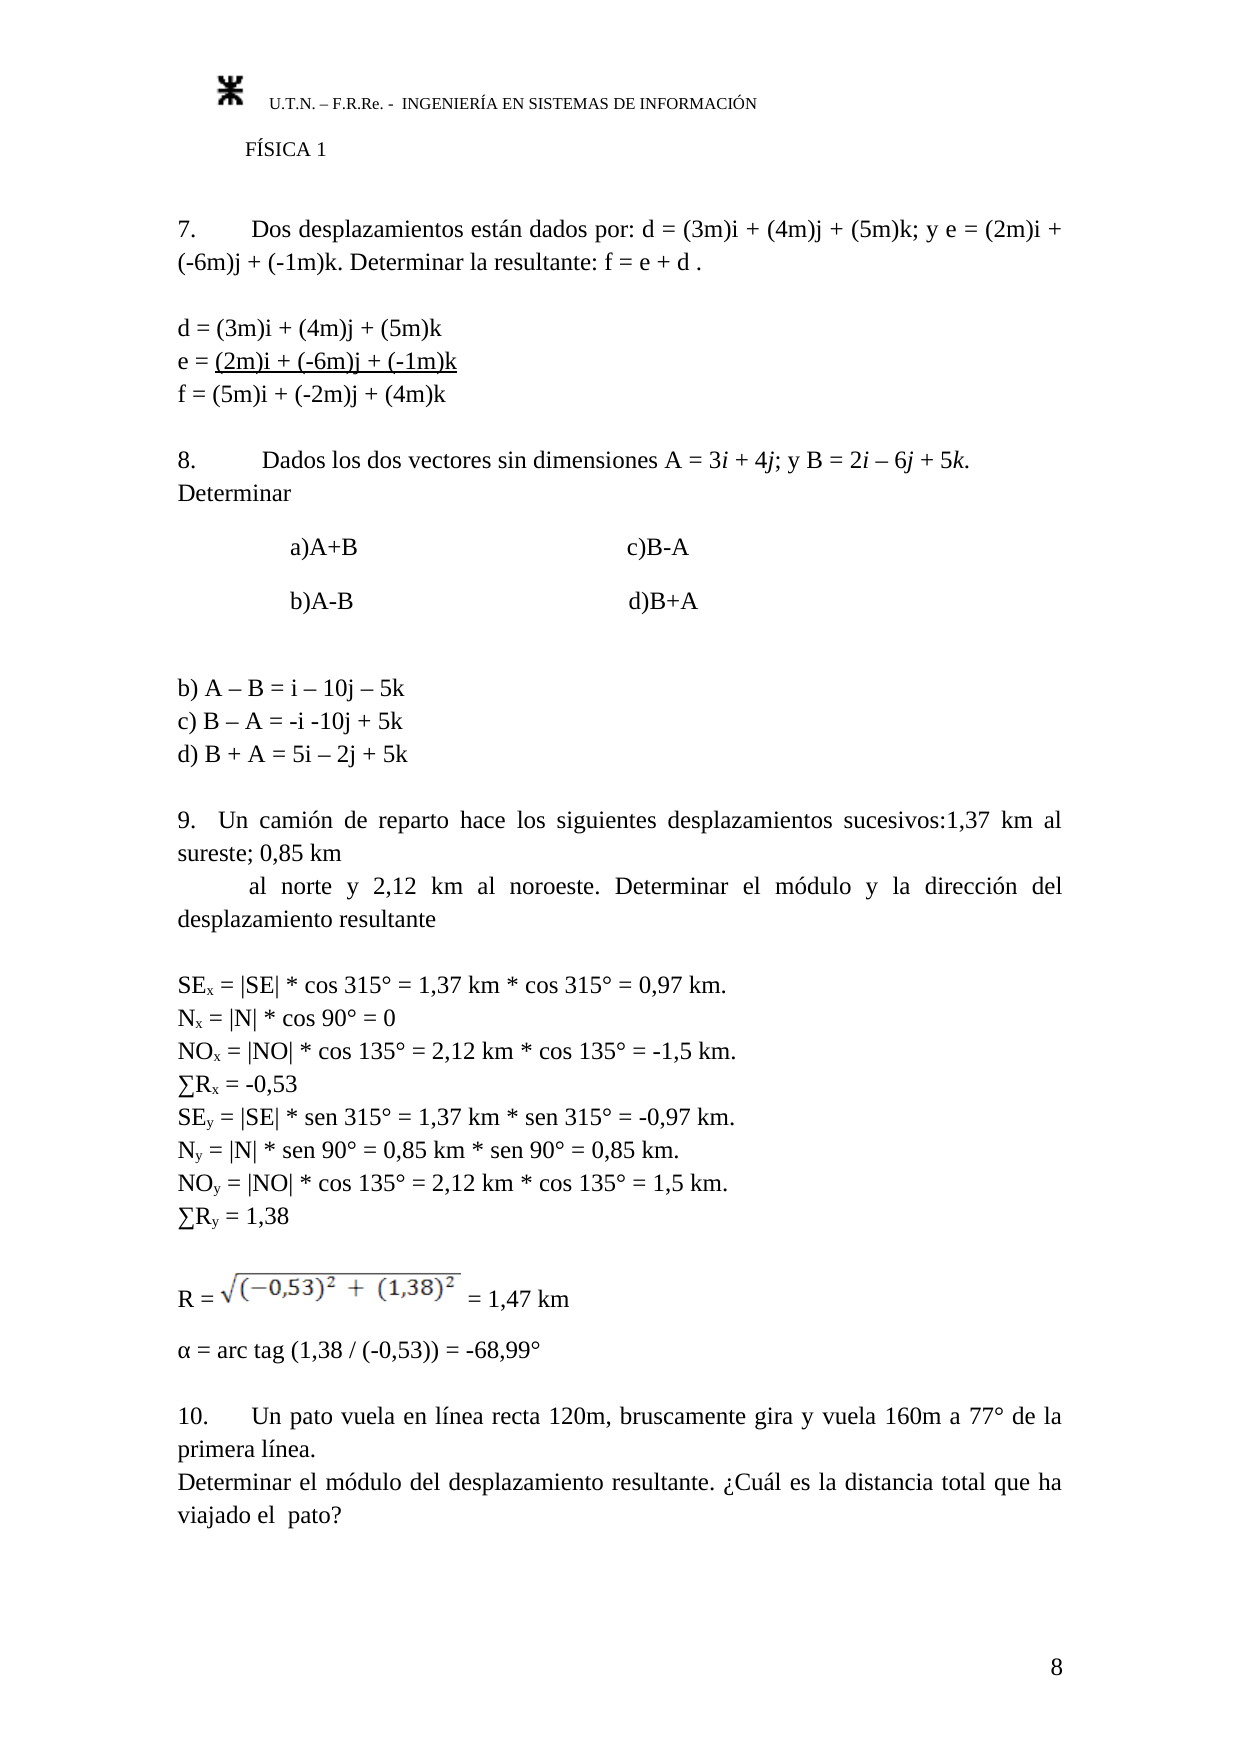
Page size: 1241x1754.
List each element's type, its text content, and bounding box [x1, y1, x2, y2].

text ∑Ry = 1,38 [177, 1201, 1063, 1230]
text al norte y 2,12 km al noroeste. Determinar el módulo y la dirección del desplazamiento resultante [177, 871, 1063, 933]
text b)A-B d)B+A [290, 586, 1063, 615]
text d = (3m)i + (4m)j + (5m)k [177, 313, 1063, 342]
text f = (5m)i + (-2m)j + (4m)k [177, 379, 1063, 408]
text a)A+B c)B-A [290, 532, 1063, 561]
text R = = 1,47 km [177, 1267, 1063, 1329]
text Nx = |N| * cos 90° = 0 [177, 1003, 1063, 1032]
picture [220, 1267, 461, 1308]
text c) B – A = -i -10j + 5k [177, 706, 1063, 734]
text 7. Dos desplazamientos están dados por: d = (3m)i + (4m)j + (5m)k; y e = (2m)i + (-6m)j + (-1m)k. Determinar la resultante: f = e + d . [177, 214, 1063, 276]
text 8. Dados los dos vectores sin dimensiones A = 3i + 4j; y B = 2i – 6j + 5k. Determinar [177, 445, 1063, 507]
text d) B + A = 5i – 2j + 5k [177, 739, 1063, 768]
text SEx = |SE| * cos 315° = 1,37 km * cos 315° = 0,97 km. [177, 970, 1063, 999]
text NOy = |NO| * cos 135° = 2,12 km * cos 135° = 1,5 km. [177, 1168, 1063, 1197]
text α = arc tag (1,38 / (-0,53)) = -68,99° [177, 1335, 1063, 1364]
text 10. Un pato vuela en línea recta 120m, bruscamente gira y vuela 160m a 77° de la primera línea. [177, 1401, 1063, 1463]
text Ny = |N| * sen 90° = 0,85 km * sen 90° = 0,85 km. [177, 1135, 1063, 1164]
text Determinar el módulo del desplazamiento resultante. ¿Cuál es la distancia total que ha viajado el pato? [177, 1467, 1063, 1529]
text b) A – B = i – 10j – 5k [177, 673, 1063, 702]
text ∑Rx = -0,53 [177, 1069, 1063, 1098]
text e = (2m)i + (-6m)j + (-1m)k [177, 346, 1063, 375]
text SEy = |SE| * sen 315° = 1,37 km * sen 315° = -0,97 km. [177, 1102, 1063, 1131]
text NOx = |NO| * cos 135° = 2,12 km * cos 135° = -1,5 km. [177, 1036, 1063, 1065]
text 9. Un camión de reparto hace los siguientes desplazamientos sucesivos:1,37 km al sureste; 0,85 km [177, 805, 1063, 867]
